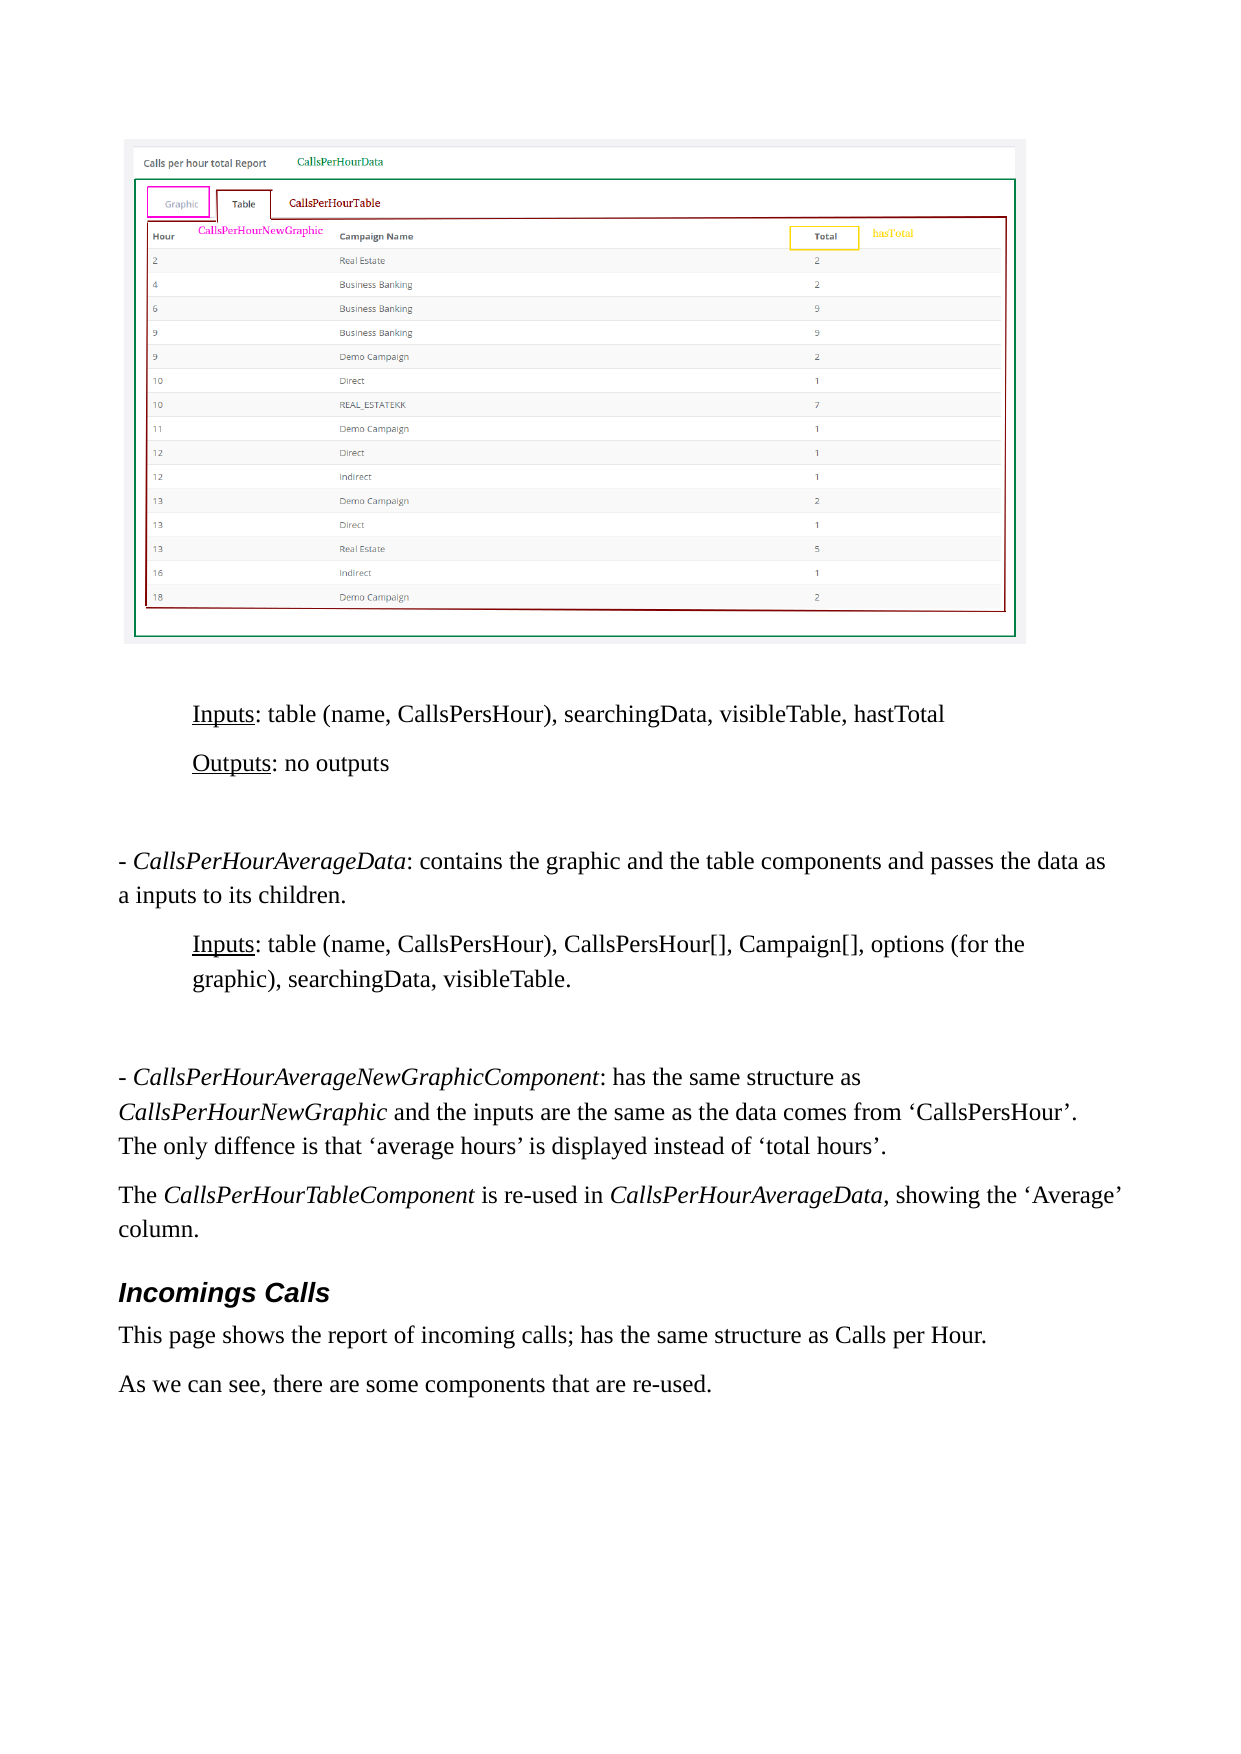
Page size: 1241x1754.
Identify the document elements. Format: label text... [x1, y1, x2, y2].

subtitle Incomings Calls [118, 1276, 1122, 1308]
text As we can see, there are some components that are re-used. [118, 1369, 1122, 1398]
text Inputs: table (name, CallsPersHour), searchingData, visibleTable, hastTotal [118, 699, 1122, 727]
picture [123, 139, 1027, 644]
text - CallsPerHourAverageNewGraphicComponent: has the same structure as CallsPerHourNewGraphic and the inputs are the same as the data comes from ‘CallsPersHour’. The only diffence is that ‘average hours’ is displayed instead of ‘total hours’. [118, 1062, 1122, 1160]
text Inputs: table (name, CallsPersHour), CallsPersHour[], Campaign[], options (for the graphic), searchingData, visibleTable. [118, 929, 1122, 993]
text - CallsPerHourAverageData: contains the graphic and the table components and passes the data as a inputs to its children. [118, 846, 1122, 909]
text This page shows the report of incoming calls; has the same structure as Calls per Hour. [118, 1321, 1122, 1349]
text The CallsPerHourTableComponent is re-used in CallsPerHourAverageData, showing the ‘Average’ column. [118, 1180, 1122, 1243]
text Outputs: no outputs [118, 748, 1122, 777]
